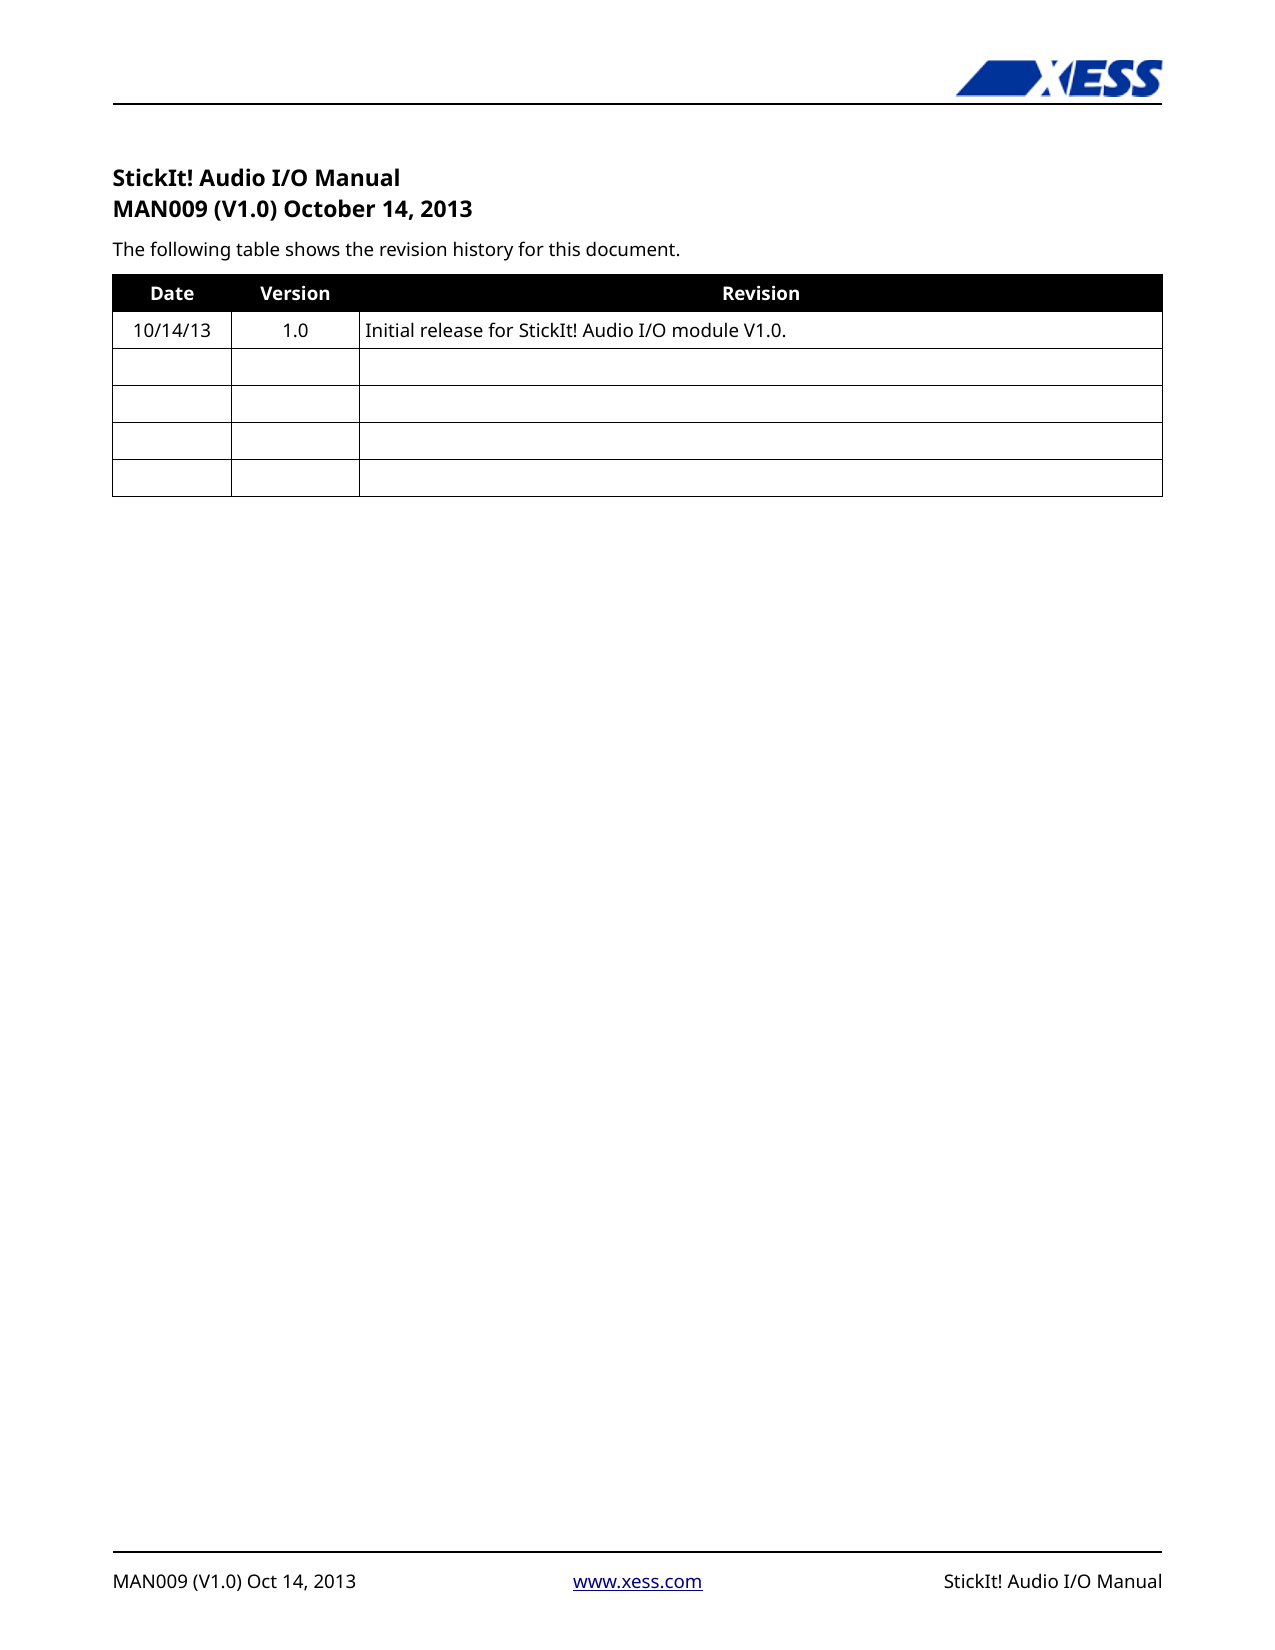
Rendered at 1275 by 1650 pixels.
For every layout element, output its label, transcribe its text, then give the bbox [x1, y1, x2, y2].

table_header Date [113, 275, 231, 311]
table_cell [232, 460, 359, 496]
table_cell [113, 386, 231, 422]
table_cell 1.0 [232, 312, 359, 348]
text The following table shows the revision history for this document. [112, 236, 1162, 262]
text StickIt! Audio I/O Manual MAN009 (V1.0) October 14, 2013 [112, 162, 1162, 224]
table_cell [232, 423, 359, 459]
table_cell [360, 386, 1162, 422]
table_cell 10/14/13 [113, 312, 231, 348]
picture [955, 60, 1163, 97]
table_cell [113, 349, 231, 385]
table_header Version [232, 275, 359, 311]
table_cell Initial release for StickIt! Audio I/O module V1.0. [360, 312, 1162, 348]
table_cell [360, 423, 1162, 459]
table_cell [113, 423, 231, 459]
table_cell [360, 460, 1162, 496]
table_cell [113, 460, 231, 496]
table_header Revision [360, 275, 1162, 311]
table_cell [232, 386, 359, 422]
table_cell [232, 349, 359, 385]
table_cell [360, 349, 1162, 385]
